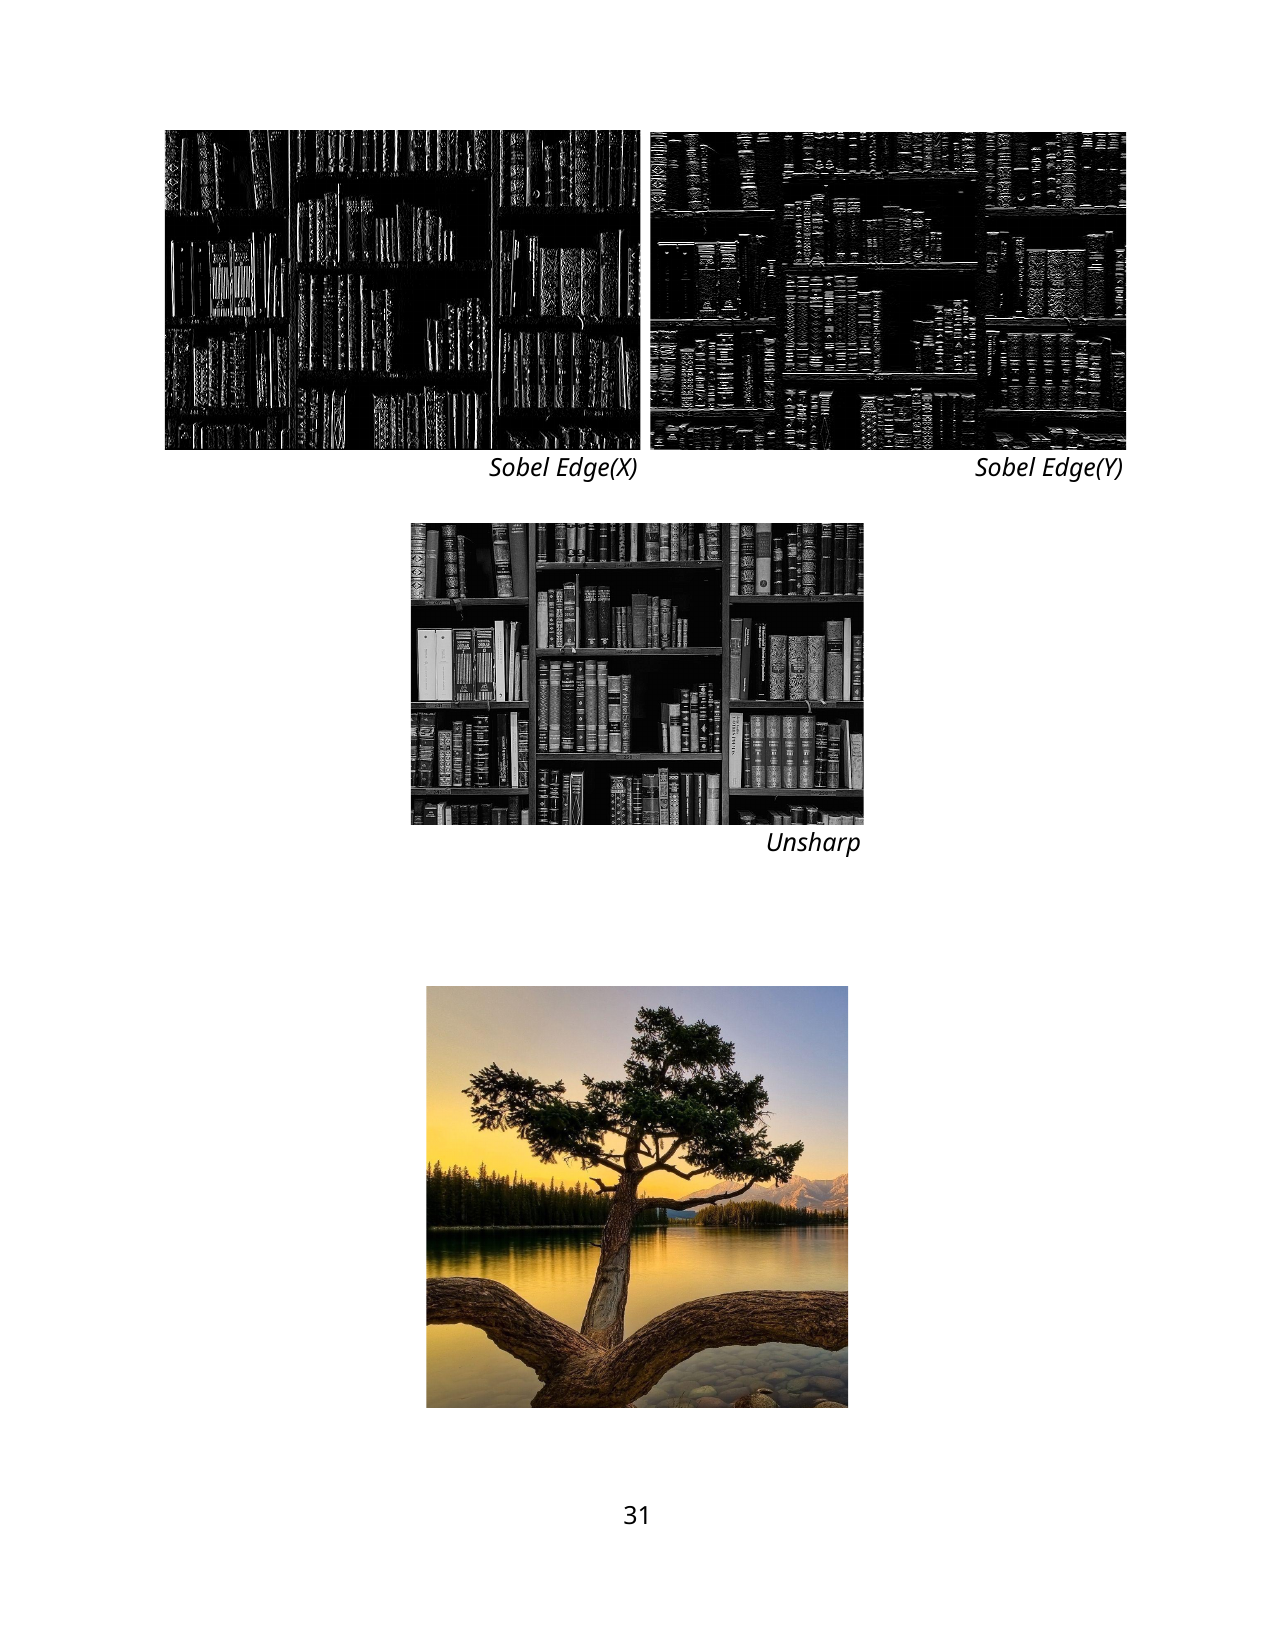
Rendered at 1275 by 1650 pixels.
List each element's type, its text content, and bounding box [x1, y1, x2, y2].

picture [650, 132, 1127, 450]
picture [426, 986, 849, 1408]
picture [164, 130, 641, 450]
text Sobel Edge(Y) [641, 132, 1126, 484]
text Unsharp [411, 825, 864, 859]
picture [410, 523, 864, 825]
text Sobel Edge(X) [155, 131, 641, 484]
